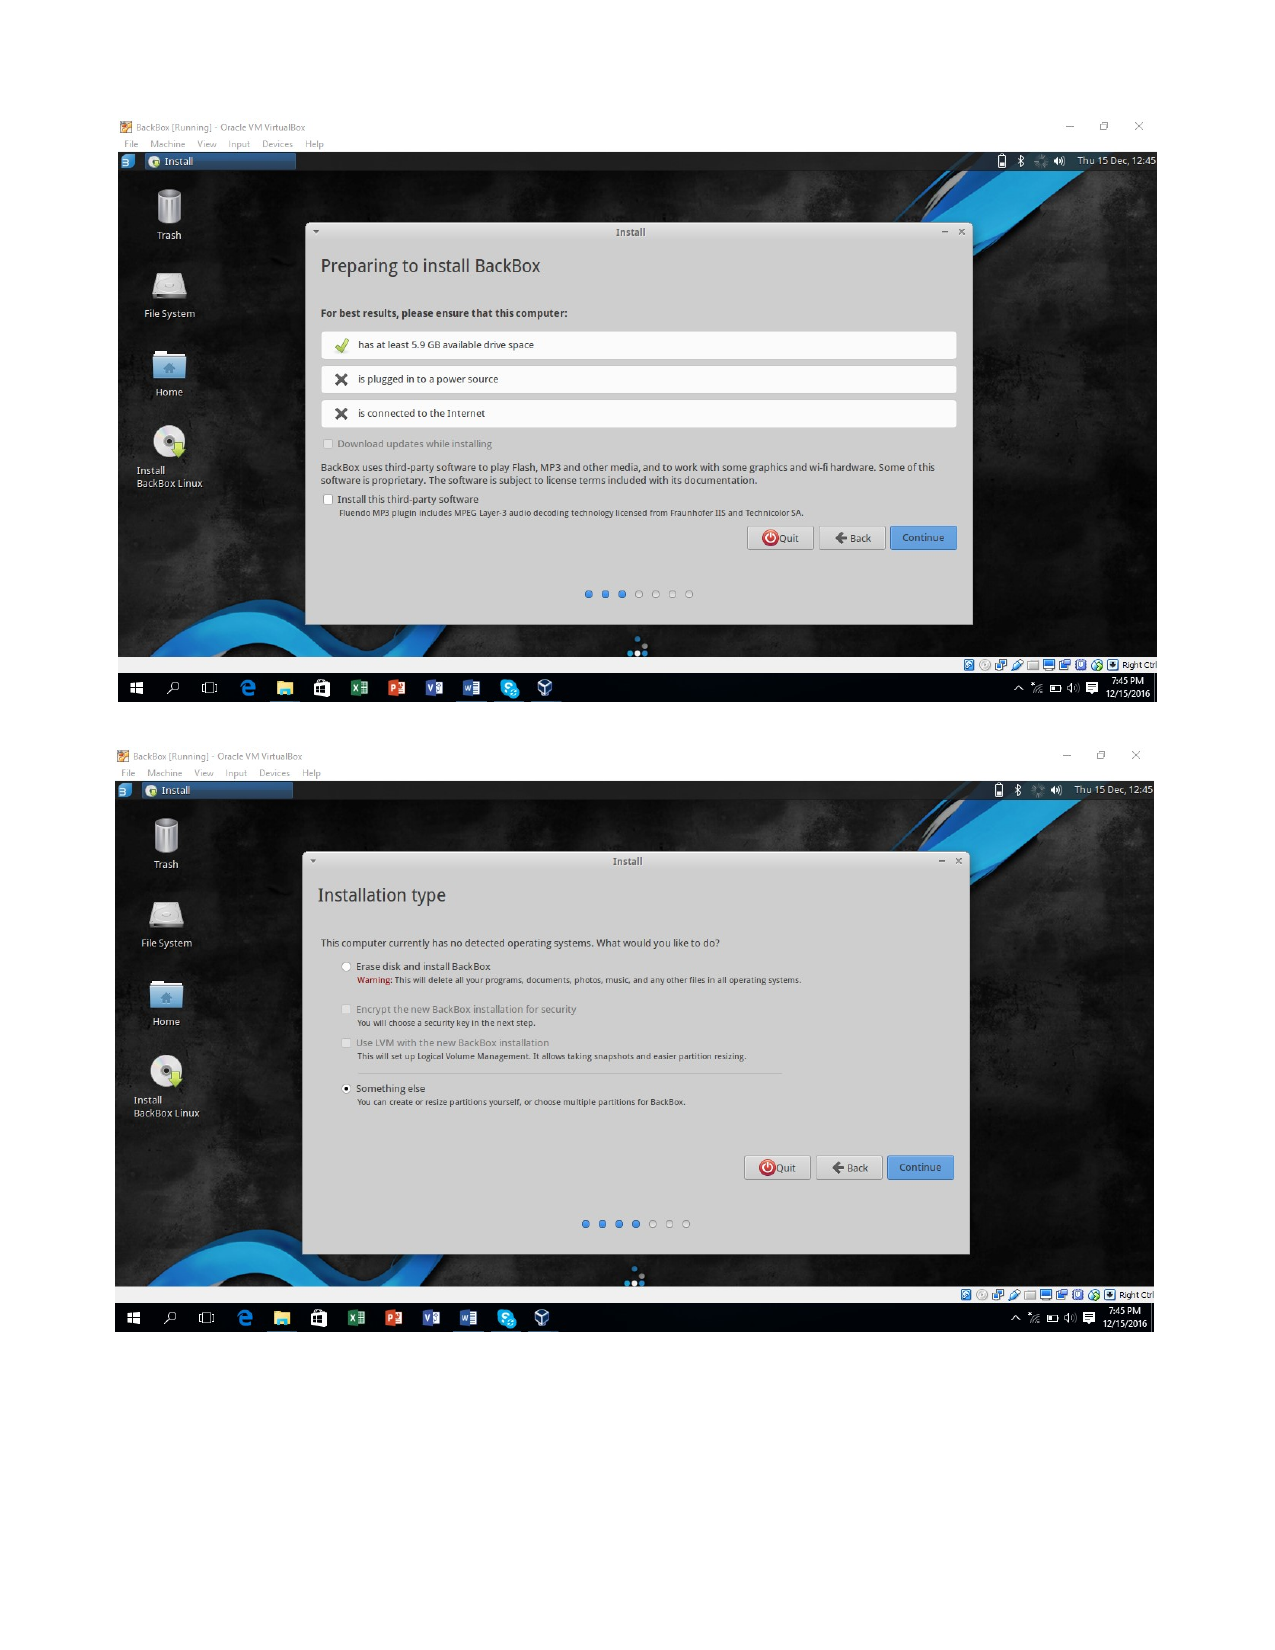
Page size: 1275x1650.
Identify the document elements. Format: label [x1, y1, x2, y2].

picture [118, 118, 1157, 702]
picture [115, 747, 1154, 1332]
